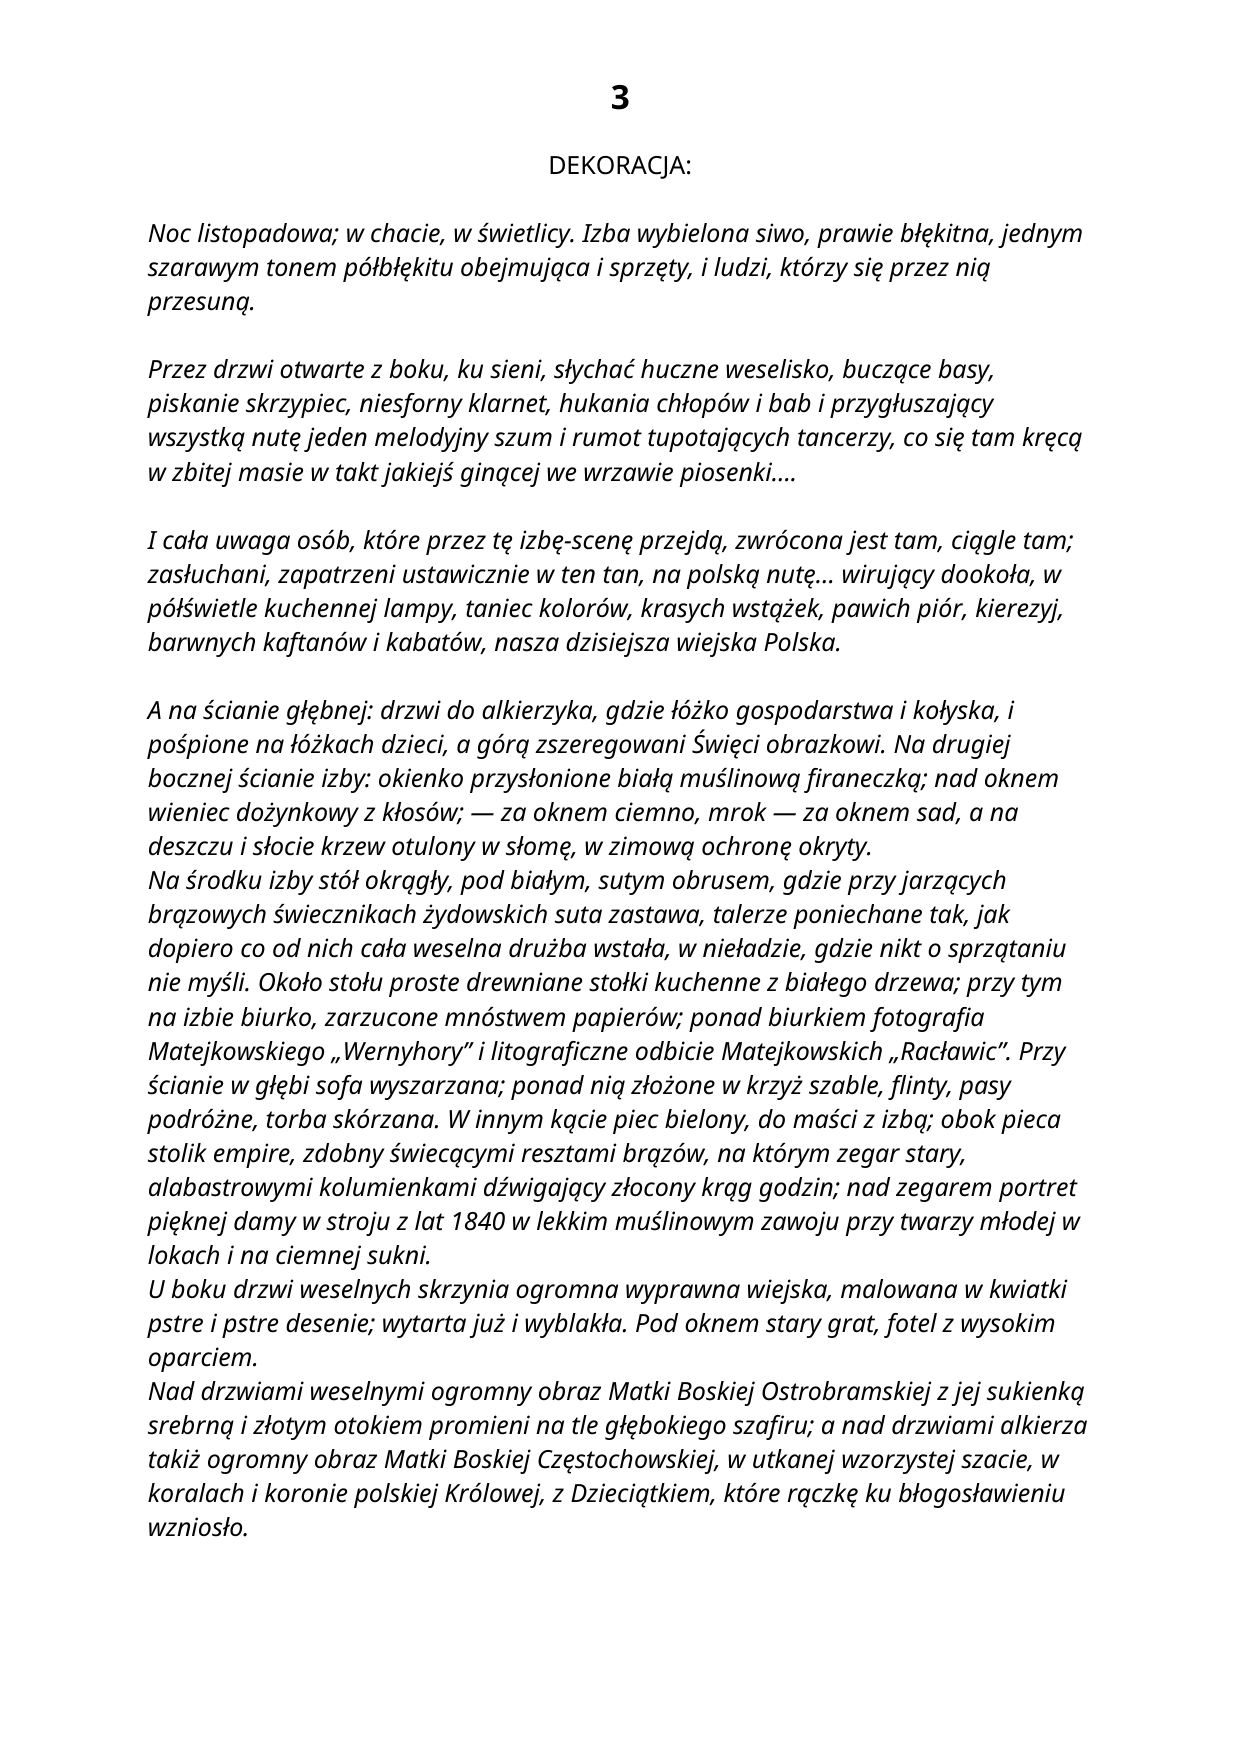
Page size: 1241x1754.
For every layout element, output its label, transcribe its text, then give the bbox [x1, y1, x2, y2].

text DEKORACJA: [148, 148, 1093, 182]
text Na środku izby stół okrągły, pod białym, sutym obrusem, gdzie przy jarzących brązowych świecznikach żydowskich suta zastawa, talerze poniechane tak, jak dopiero co od nich cała weselna drużba wstała, w nieładzie, gdzie nikt o sprzątaniu nie myśli. Około stołu proste drewniane stołki kuchenne z białego drzewa; przy tym na izbie biurko, zarzucone mnóstwem papierów; ponad biurkiem fotografia Matejkowskiego „Wernyhory” i litograficzne odbicie Matejkowskich „Racławic”. Przy ścianie w głębi sofa wyszarzana; ponad nią złożone w krzyż szable, flinty, pasy podróżne, torba skórzana. W innym kącie piec bielony, do maści z izbą; obok pieca stolik empire, zdobny świecącymi resztami brązów, na którym zegar stary, alabastrowymi kolumienkami dźwigający złocony krąg godzin; nad zegarem portret pięknej damy w stroju z lat 1840 w lekkim muślinowym zawoju przy twarzy młodej w lokach i na ciemnej sukni. [148, 863, 1093, 1272]
text A na ścianie głębnej: drzwi do alkierzyka, gdzie łóżko gospodarstwa i kołyska, i pośpione na łóżkach dzieci, a górą zszeregowani Święci obrazkowi. Na drugiej bocznej ścianie izby: okienko przysłonione białą muślinową firaneczką; nad oknem wieniec dożynkowy z kłosów; — za oknem ciemno, mrok — za oknem sad, a na deszczu i słocie krzew otulony w słomę, w zimową ochronę okryty. [148, 693, 1093, 863]
text Przez drzwi otwarte z boku, ku sieni, słychać huczne weselisko, buczące basy, piskanie skrzypiec, niesforny klarnet, hukania chłopów i bab i przygłuszający wszystką nutę jeden melodyjny szum i rumot tupotających tancerzy, co się tam kręcą w zbitej masie w takt jakiejś ginącej we wrzawie piosenki…. [148, 352, 1093, 488]
text U boku drzwi weselnych skrzynia ogromna wyprawna wiejska, malowana w kwiatki pstre i pstre desenie; wytarta już i wyblakła. Pod oknem stary grat, fotel z wysokim oparciem. [148, 1272, 1093, 1374]
text Noc listopadowa; w chacie, w świetlicy. Izba wybielona siwo, prawie błękitna, jednym szarawym tonem półbłękitu obejmująca i sprzęty, i ludzi, którzy się przez nią przesuną. [148, 216, 1093, 318]
text Nad drzwiami weselnymi ogromny obraz Matki Boskiej Ostrobramskiej z jej sukienką srebrną i złotym otokiem promieni na tle głębokiego szafiru; a nad drzwiami alkierza takiż ogromny obraz Matki Boskiej Częstochowskiej, w utkanej wzorzystej szacie, w koralach i koronie polskiej Królowej, z Dzieciątkiem, które rączkę ku błogosławieniu wzniosło. [148, 1374, 1093, 1544]
text I cała uwaga osób, które przez tę izbę-scenę przejdą, zwrócona jest tam, ciągle tam; zasłuchani, zapatrzeni ustawicznie w ten tan, na polską nutę… wirujący dookoła, w półświetle kuchennej lampy, taniec kolorów, krasych wstążek, pawich piór, kierezyj, barwnych kaftanów i kabatów, nasza dzisiejsza wiejska Polska. [148, 522, 1093, 658]
